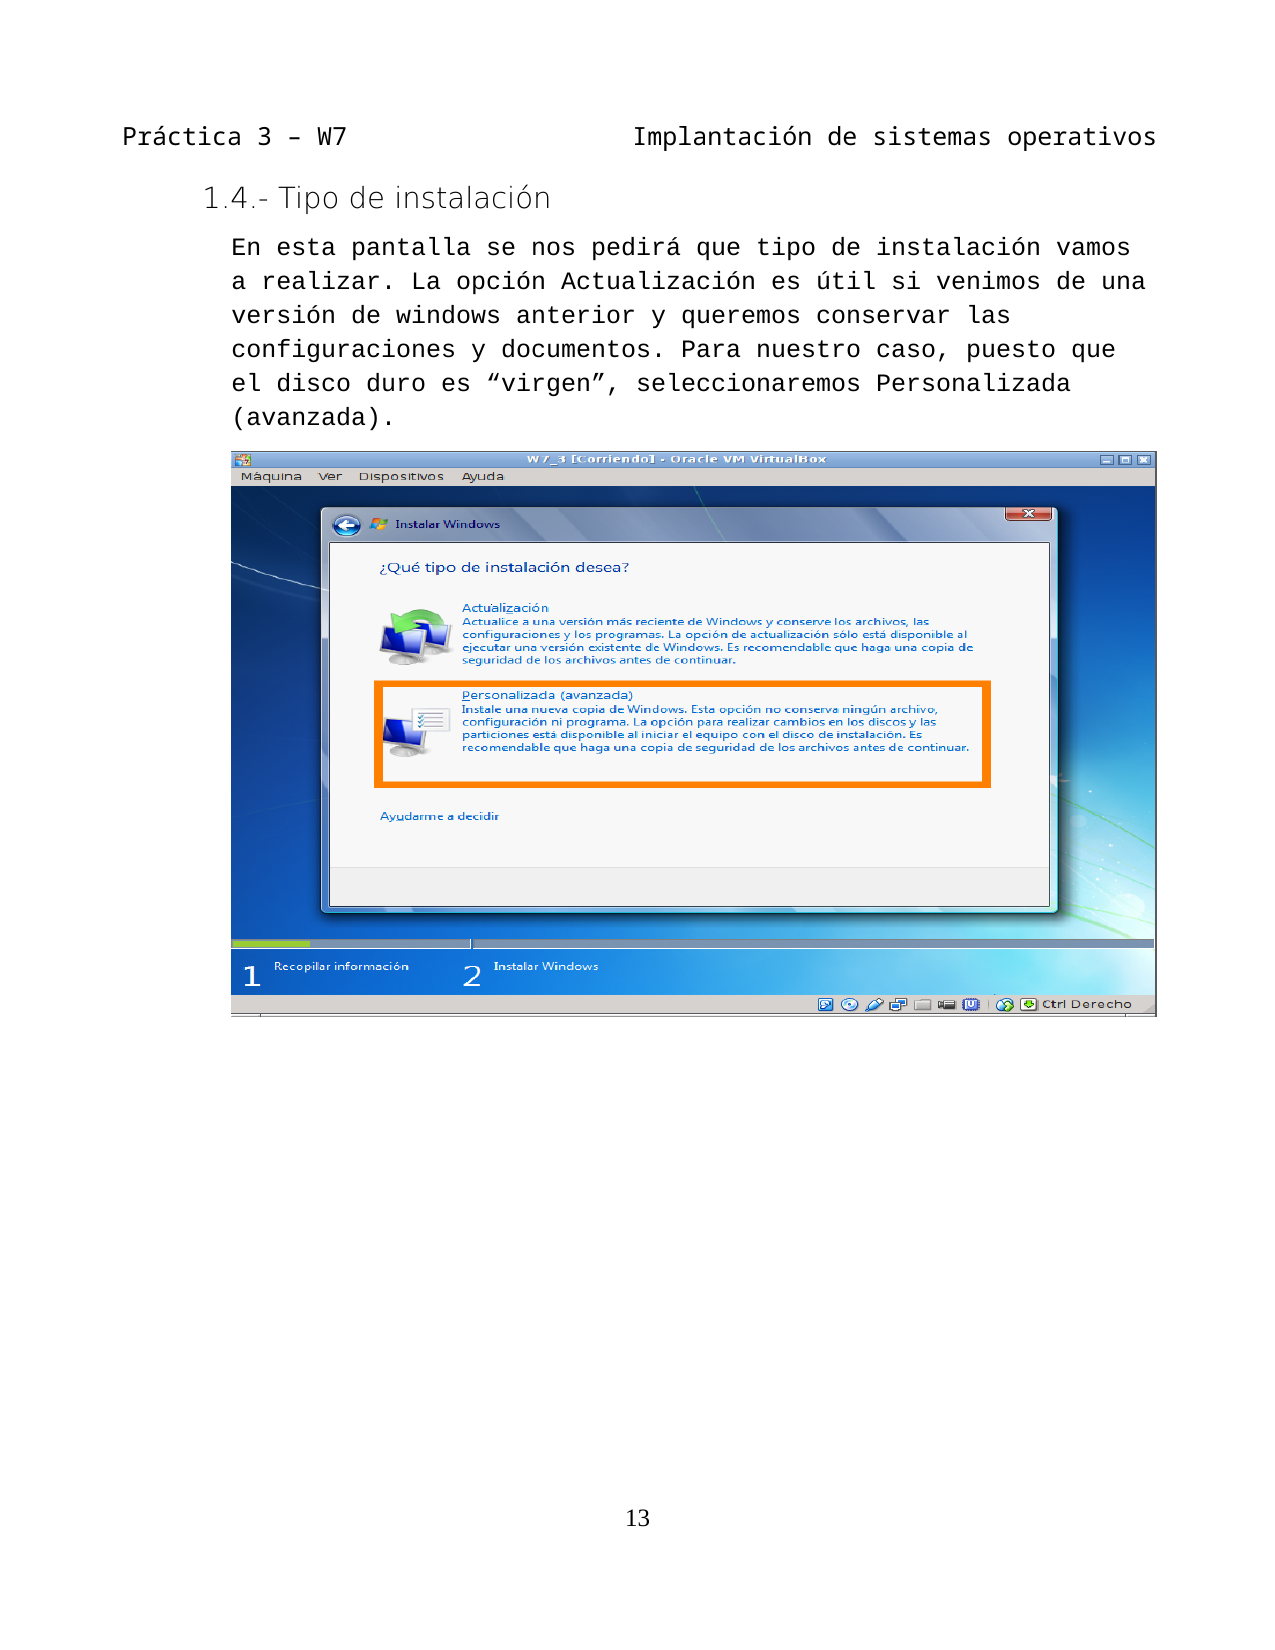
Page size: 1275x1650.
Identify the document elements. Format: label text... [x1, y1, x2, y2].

picture [231, 451, 1157, 1017]
text En esta pantalla se nos pedirá que tipo de instalación vamos a realizar. La opción Actualización es útil si venimos de una versión de windows anterior y queremos conservar las configuraciones y documentos. Para nuestro caso, puesto que el disco duro es “virgen”, seleccionaremos Personalizada (avanzada). [231, 235, 1157, 433]
list Tipo de instalación [193, 182, 1157, 216]
